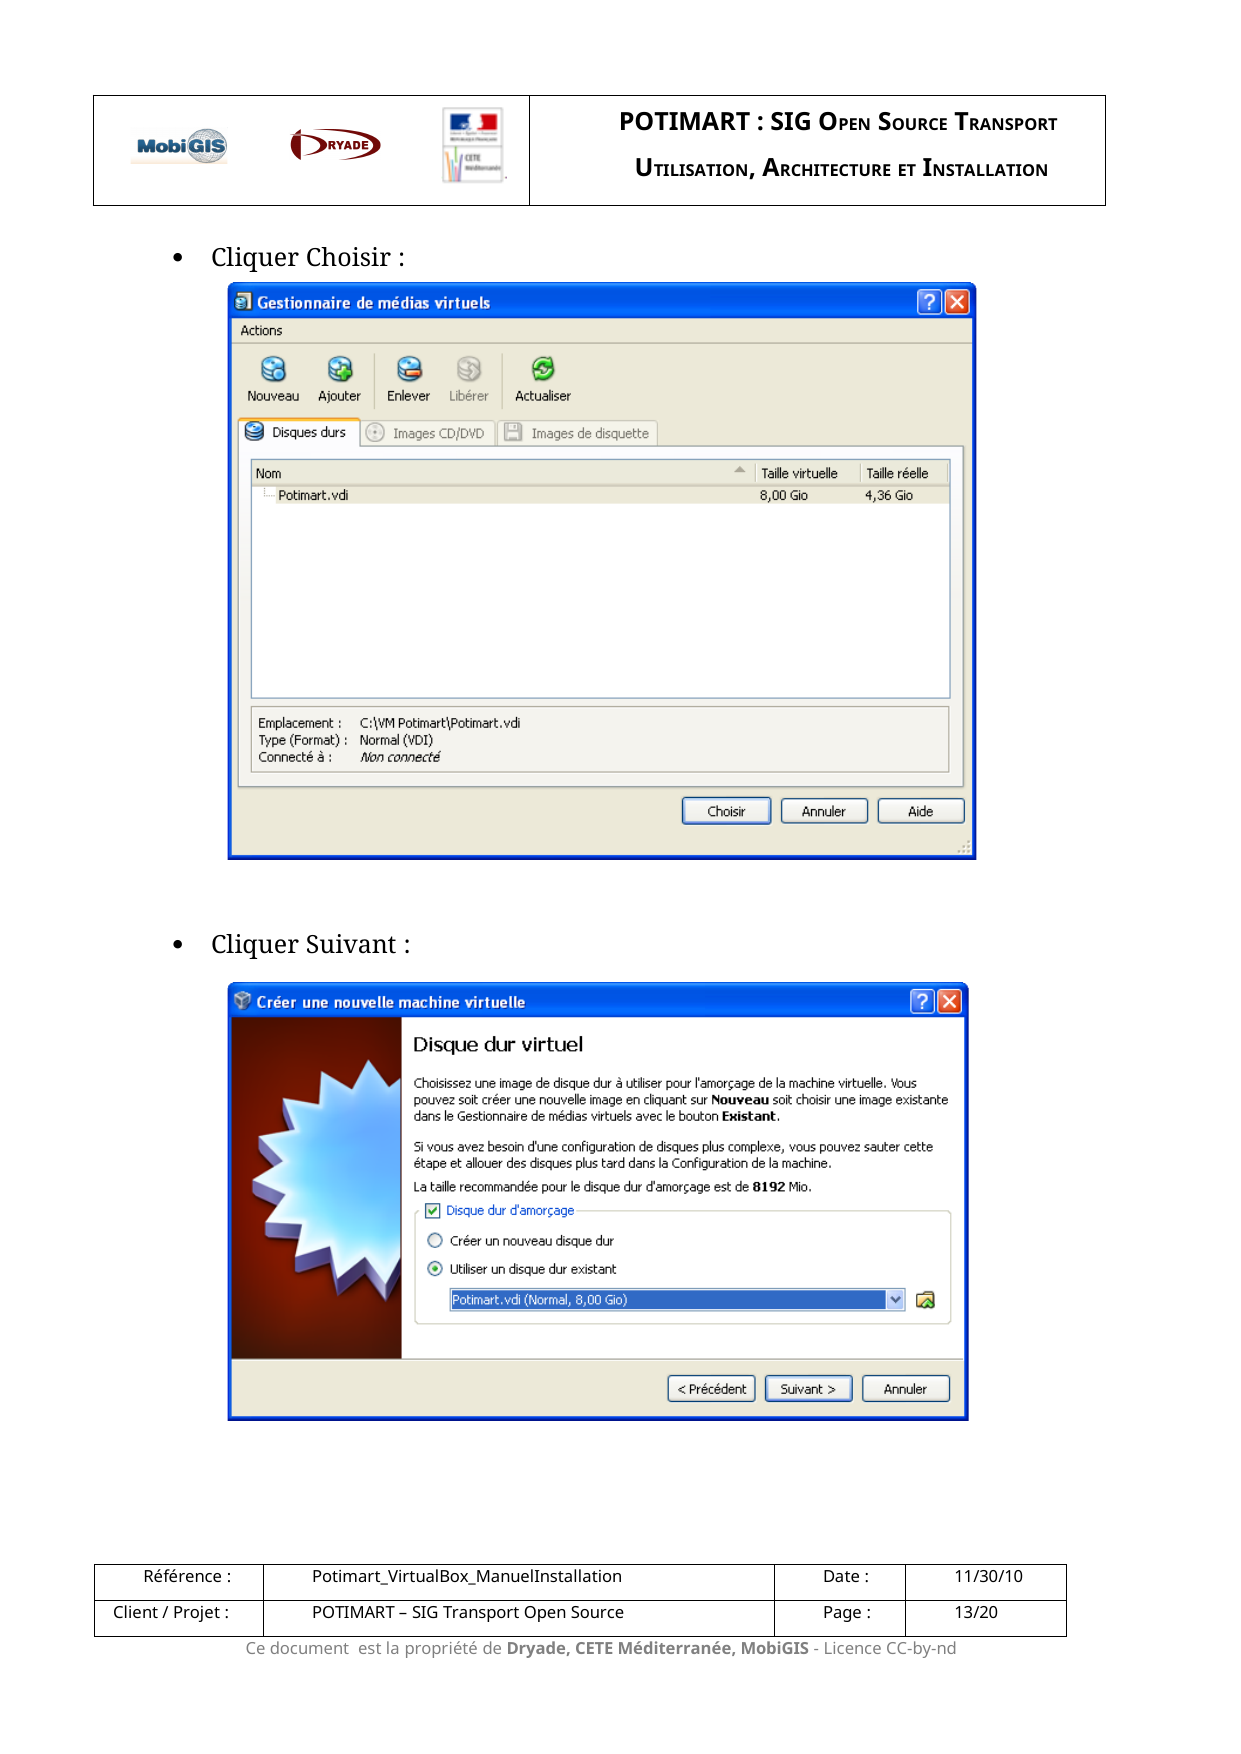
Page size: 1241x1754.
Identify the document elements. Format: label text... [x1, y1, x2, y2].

picture [130, 127, 228, 164]
picture [227, 282, 977, 860]
picture [441, 106, 507, 185]
list Cliquer Suivant : [173, 927, 1107, 961]
picture [289, 129, 381, 160]
list Cliquer Choisir : [173, 239, 1107, 868]
picture [227, 982, 969, 1421]
